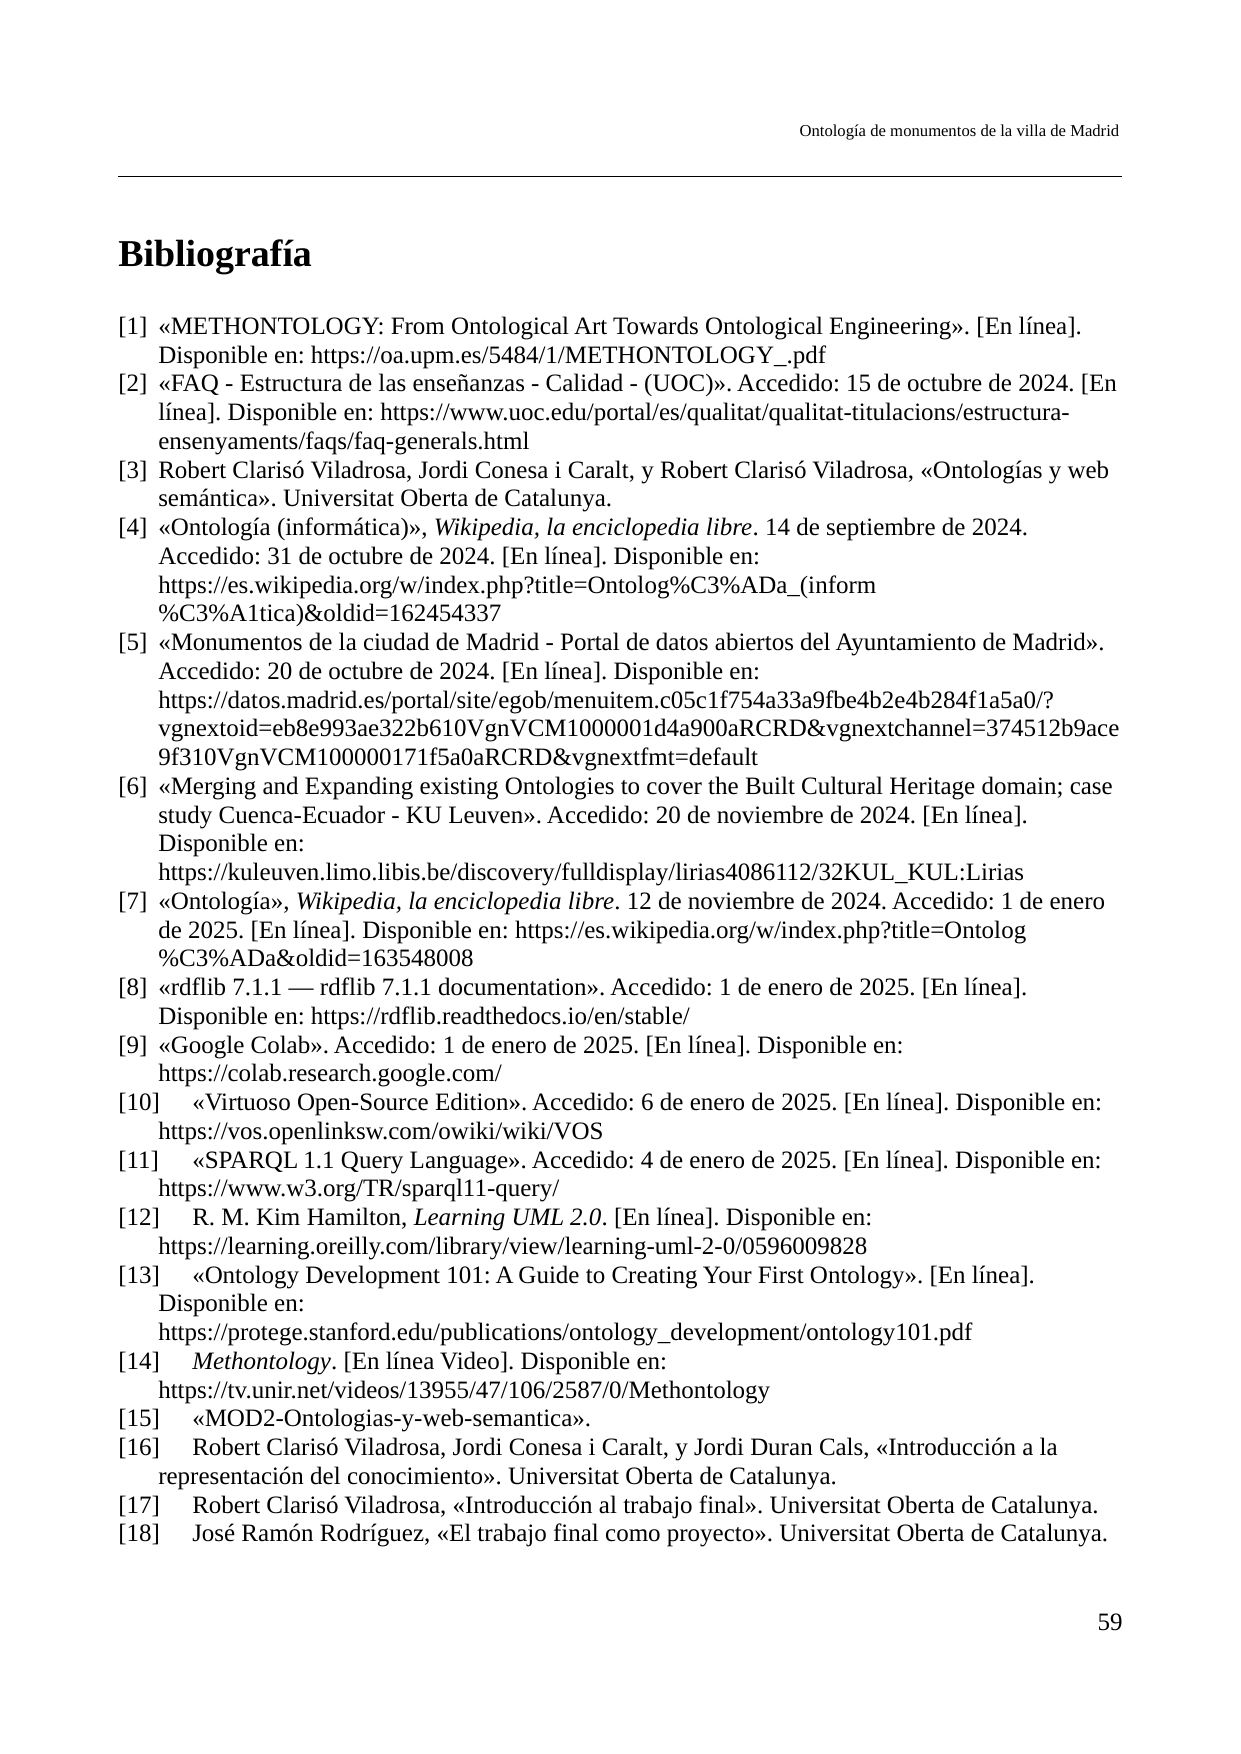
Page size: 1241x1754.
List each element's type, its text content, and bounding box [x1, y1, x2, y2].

text [13] «Ontology Development 101: A Guide to Creating Your First Ontology». [En línea]. Disponible en: https://protege.stanford.edu/publications/ontology_development/ontology101.pdf [118, 1260, 1122, 1346]
text [18] José Ramón Rodríguez, «El trabajo final como proyecto». Universitat Oberta de Catalunya. [118, 1518, 1122, 1547]
text [11] «SPARQL 1.1 Query Language». Accedido: 4 de enero de 2025. [En línea]. Disponible en: https://www.w3.org/TR/sparql11-query/ [118, 1145, 1122, 1202]
text [14] Methontology. [En línea Video]. Disponible en: https://tv.unir.net/videos/13955/47/106/2587/0/Methontology [118, 1346, 1122, 1403]
text [5] «Monumentos de la ciudad de Madrid - Portal de datos abiertos del Ayuntamiento de Madrid». Accedido: 20 de octubre de 2024. [En línea]. Disponible en: https://datos.madrid.es/portal/site/egob/menuitem.c05c1f754a33a9fbe4b2e4b284f1a5a0/?vgnextoid=eb8e993ae322b610VgnVCM1000001d4a900aRCRD&vgnextchannel=374512b9ace9f310VgnVCM100000171f5a0aRCRD&vgnextfmt=default [118, 627, 1122, 771]
text [15] «MOD2-Ontologias-y-web-semantica». [118, 1403, 1122, 1432]
text [6] «Merging and Expanding existing Ontologies to cover the Built Cultural Heritage domain; case study Cuenca-Ecuador - KU Leuven». Accedido: 20 de noviembre de 2024. [En línea]. Disponible en: https://kuleuven.limo.libis.be/discovery/fulldisplay/lirias4086112/32KUL_KUL:Lirias [118, 771, 1122, 886]
text [17] Robert Clarisó Viladrosa, «Introducción al trabajo final». Universitat Oberta de Catalunya. [118, 1490, 1122, 1518]
text [12] R. M. Kim Hamilton, Learning UML 2.0. [En línea]. Disponible en: https://learning.oreilly.com/library/view/learning-uml-2-0/0596009828 [118, 1202, 1122, 1260]
subtitle Bibliografía [118, 231, 1122, 275]
text [9] «Google Colab». Accedido: 1 de enero de 2025. [En línea]. Disponible en: https://colab.research.google.com/ [118, 1030, 1122, 1087]
text [8] «rdflib 7.1.1 — rdflib 7.1.1 documentation». Accedido: 1 de enero de 2025. [En línea]. Disponible en: https://rdflib.readthedocs.io/en/stable/ [118, 972, 1122, 1030]
text [7] «Ontología», Wikipedia, la enciclopedia libre. 12 de noviembre de 2024. Accedido: 1 de enero de 2025. [En línea]. Disponible en: https://es.wikipedia.org/w/index.php?title=Ontolog%C3%ADa&oldid=163548008 [118, 886, 1122, 972]
text [4] «Ontología (informática)», Wikipedia, la enciclopedia libre. 14 de septiembre de 2024. Accedido: 31 de octubre de 2024. [En línea]. Disponible en: https://es.wikipedia.org/w/index.php?title=Ontolog%C3%ADa_(inform%C3%A1tica)&oldid=162454337 [118, 512, 1122, 627]
text [16] Robert Clarisó Viladrosa, Jordi Conesa i Caralt, y Jordi Duran Cals, «Introducción a la representación del conocimiento». Universitat Oberta de Catalunya. [118, 1432, 1122, 1490]
text [3] Robert Clarisó Viladrosa, Jordi Conesa i Caralt, y Robert Clarisó Viladrosa, «Ontologías y web semántica». Universitat Oberta de Catalunya. [118, 455, 1122, 512]
text [2] «FAQ - Estructura de las enseñanzas - Calidad - (UOC)». Accedido: 15 de octubre de 2024. [En línea]. Disponible en: https://www.uoc.edu/portal/es/qualitat/qualitat-titulacions/estructura-ensenyaments/faqs/faq-generals.html [118, 368, 1122, 455]
text [10] «Virtuoso Open-Source Edition». Accedido: 6 de enero de 2025. [En línea]. Disponible en: https://vos.openlinksw.com/owiki/wiki/VOS [118, 1087, 1122, 1145]
text [1] «METHONTOLOGY: From Ontological Art Towards Ontological Engineering». [En línea]. Disponible en: https://oa.upm.es/5484/1/METHONTOLOGY_.pdf [118, 311, 1122, 368]
